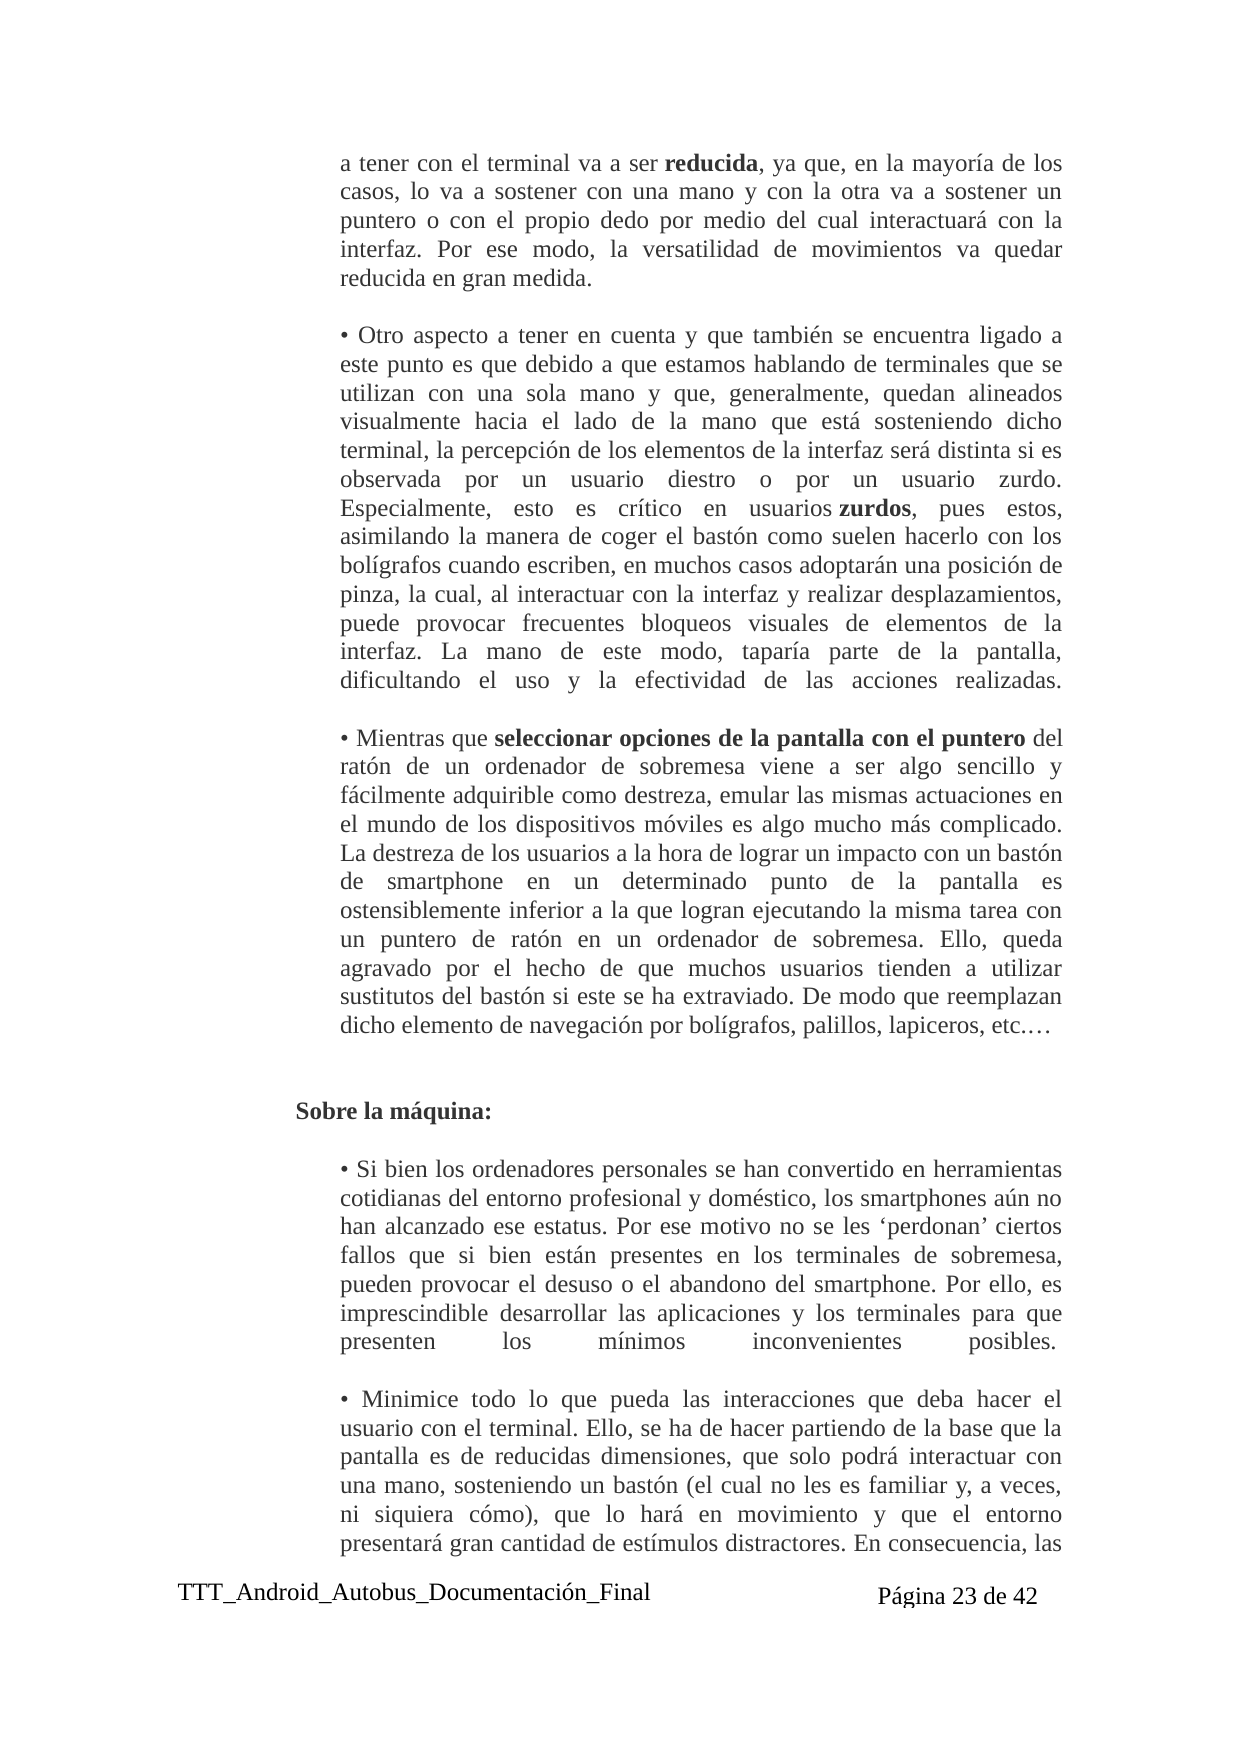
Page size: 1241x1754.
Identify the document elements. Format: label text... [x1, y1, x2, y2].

text • Si bien los ordenadores personales se han convertido en herramientas cotidianas del entorno profesional y doméstico, los smartphones aún no han alcanzado ese estatus. Por ese motivo no se les ‘perdonan’ ciertos fallos que si bien están presentes en los terminales de sobremesa, pueden provocar el desuso o el abandono del smartphone. Por ello, es imprescindible desarrollar las aplicaciones y los terminales para que presenten los mínimos inconvenientes posibles. • Minimice todo lo que pueda las interacciones que deba hacer el usuario con el terminal. Ello, se ha de hacer partiendo de la base que la pantalla es de reducidas dimensiones, que solo podrá interactuar con una mano, sosteniendo un bastón (el cual no les es familiar y, a veces, ni siquiera cómo), que lo hará en movimiento y que el entorno presentará gran cantidad de estímulos distractores. En consecuencia, las [340, 1125, 1063, 1556]
text a tener con el terminal va a ser reducida, ya que, en la mayoría de los casos, lo va a sostener con una mano y con la otra va a sostener un puntero o con el propio dedo por medio del cual interactuará con la interfaz. Por ese modo, la versatilidad de movimientos va quedar reducida en gran medida. [340, 148, 1063, 291]
text Sobre la máquina: [177, 1096, 1063, 1125]
text • Otro aspecto a tener en cuenta y que también se encuentra ligado a este punto es que debido a que estamos hablando de terminales que se utilizan con una sola mano y que, generalmente, quedan alineados visualmente hacia el lado de la mano que está sosteniendo dicho terminal, la percepción de los elementos de la interfaz será distinta si es observada por un usuario diestro o por un usuario zurdo. Especialmente, esto es crítico en usuarios zurdos, pues estos, asimilando la manera de coger el bastón como suelen hacerlo con los bolígrafos cuando escriben, en muchos casos adoptarán una posición de pinza, la cual, al interactuar con la interfaz y realizar desplazamientos, puede provocar frecuentes bloqueos visuales de elementos de la interfaz. La mano de este modo, taparía parte de la pantalla, dificultando el uso y la efectividad de las acciones realizadas. • Mientras que seleccionar opciones de la pantalla con el puntero del ratón de un ordenador de sobremesa viene a ser algo sencillo y fácilmente adquirible como destreza, emular las mismas actuaciones en el mundo de los dispositivos móviles es algo mucho más complicado. La destreza de los usuarios a la hora de lograr un impacto con un bastón de smartphone en un determinado punto de la pantalla es ostensiblemente inferior a la que logran ejecutando la misma tarea con un puntero de ratón en un ordenador de sobremesa. Ello, queda agravado por el hecho de que muchos usuarios tienden a utilizar sustitutos del bastón si este se ha extraviado. De modo que reemplazan dicho elemento de navegación por bolígrafos, palillos, lapiceros, etc.… [340, 320, 1063, 1039]
